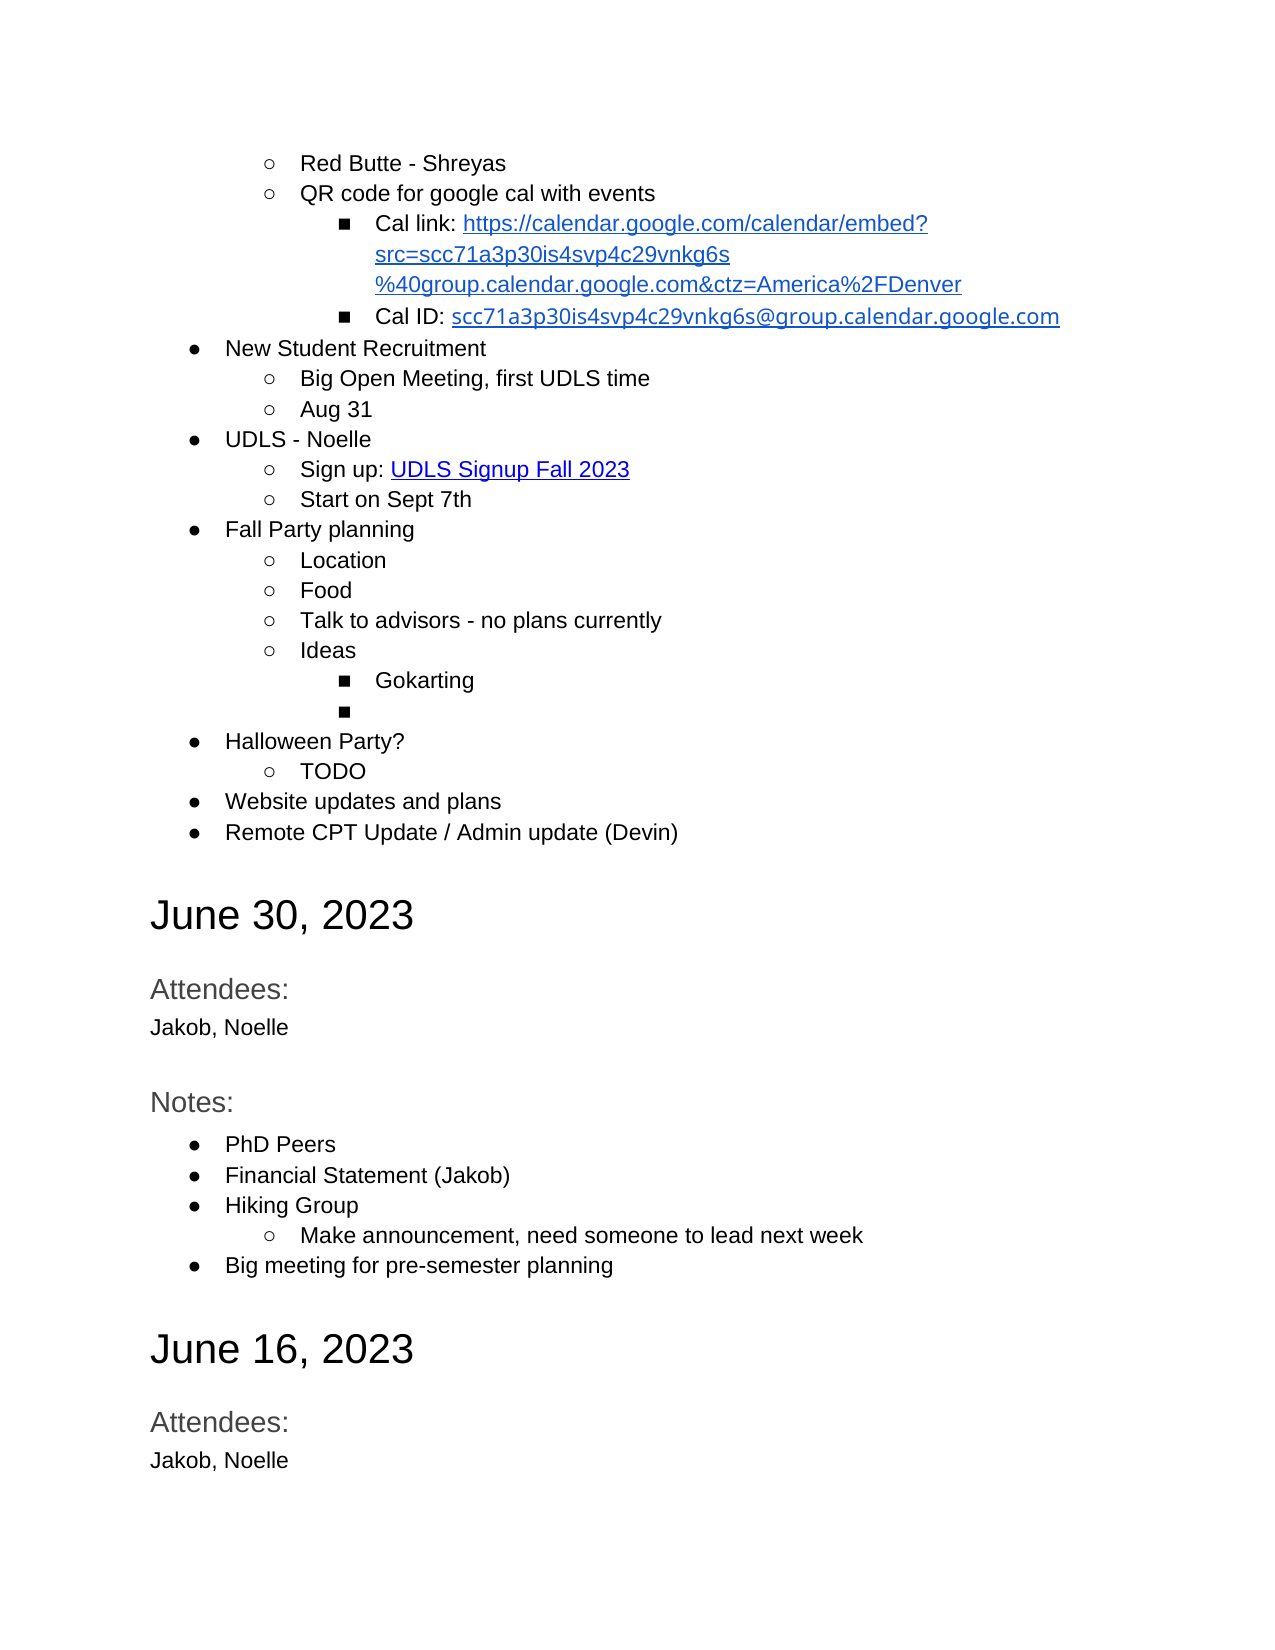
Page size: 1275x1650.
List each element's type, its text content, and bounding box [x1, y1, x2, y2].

list Talk to advisors - no plans currently [262, 607, 1125, 633]
list Red Butte - Shreyas [262, 150, 1125, 176]
subtitle Notes: [150, 1085, 1125, 1119]
list QR code for google cal with events [262, 180, 1125, 207]
subtitle June 30, 2023 [150, 890, 1125, 938]
list Aug 31 [262, 396, 1125, 422]
list Remote CPT Update / Admin update (Devin) [187, 818, 1125, 845]
list Big Open Meeting, first UDLS time [262, 365, 1125, 392]
list Fall Party planning [187, 516, 1125, 543]
subtitle June 16, 2023 [150, 1324, 1125, 1372]
list Hiking Group [187, 1192, 1125, 1218]
text Jakob, Noelle [150, 1013, 1125, 1040]
list PhD Peers [187, 1131, 1125, 1158]
list Start on Sept 7th [262, 486, 1125, 513]
list Food [262, 577, 1125, 603]
list Halloween Party? [187, 728, 1125, 754]
list Big meeting for pre-semester planning [187, 1252, 1125, 1279]
list Cal ID: scc71a3p30is4svp4c29vnkg6s@group.calendar.google.com [337, 301, 1125, 331]
subtitle Attendees: [150, 972, 1125, 1005]
text Jakob, Noelle [150, 1447, 1125, 1474]
list UDLS - Noelle [187, 426, 1125, 452]
list Make announcement, need someone to lead next week [262, 1222, 1125, 1248]
list Ideas [262, 637, 1125, 664]
list Website updates and plans [187, 788, 1125, 815]
list Gokarting [337, 667, 1125, 694]
list Sign up: UDLS Signup Fall 2023 [262, 456, 1125, 482]
subtitle Attendees: [150, 1405, 1125, 1439]
list New Student Recruitment [187, 335, 1125, 362]
list TODO [262, 758, 1125, 784]
list Cal link: https://calendar.google.com/calendar/embed?src=scc71a3p30is4svp4c29vnkg6s%40group.calendar.google.com&ctz=America%2FDenver [337, 210, 1125, 297]
list Financial Statement (Jakob) [187, 1162, 1125, 1188]
list Location [262, 547, 1125, 573]
